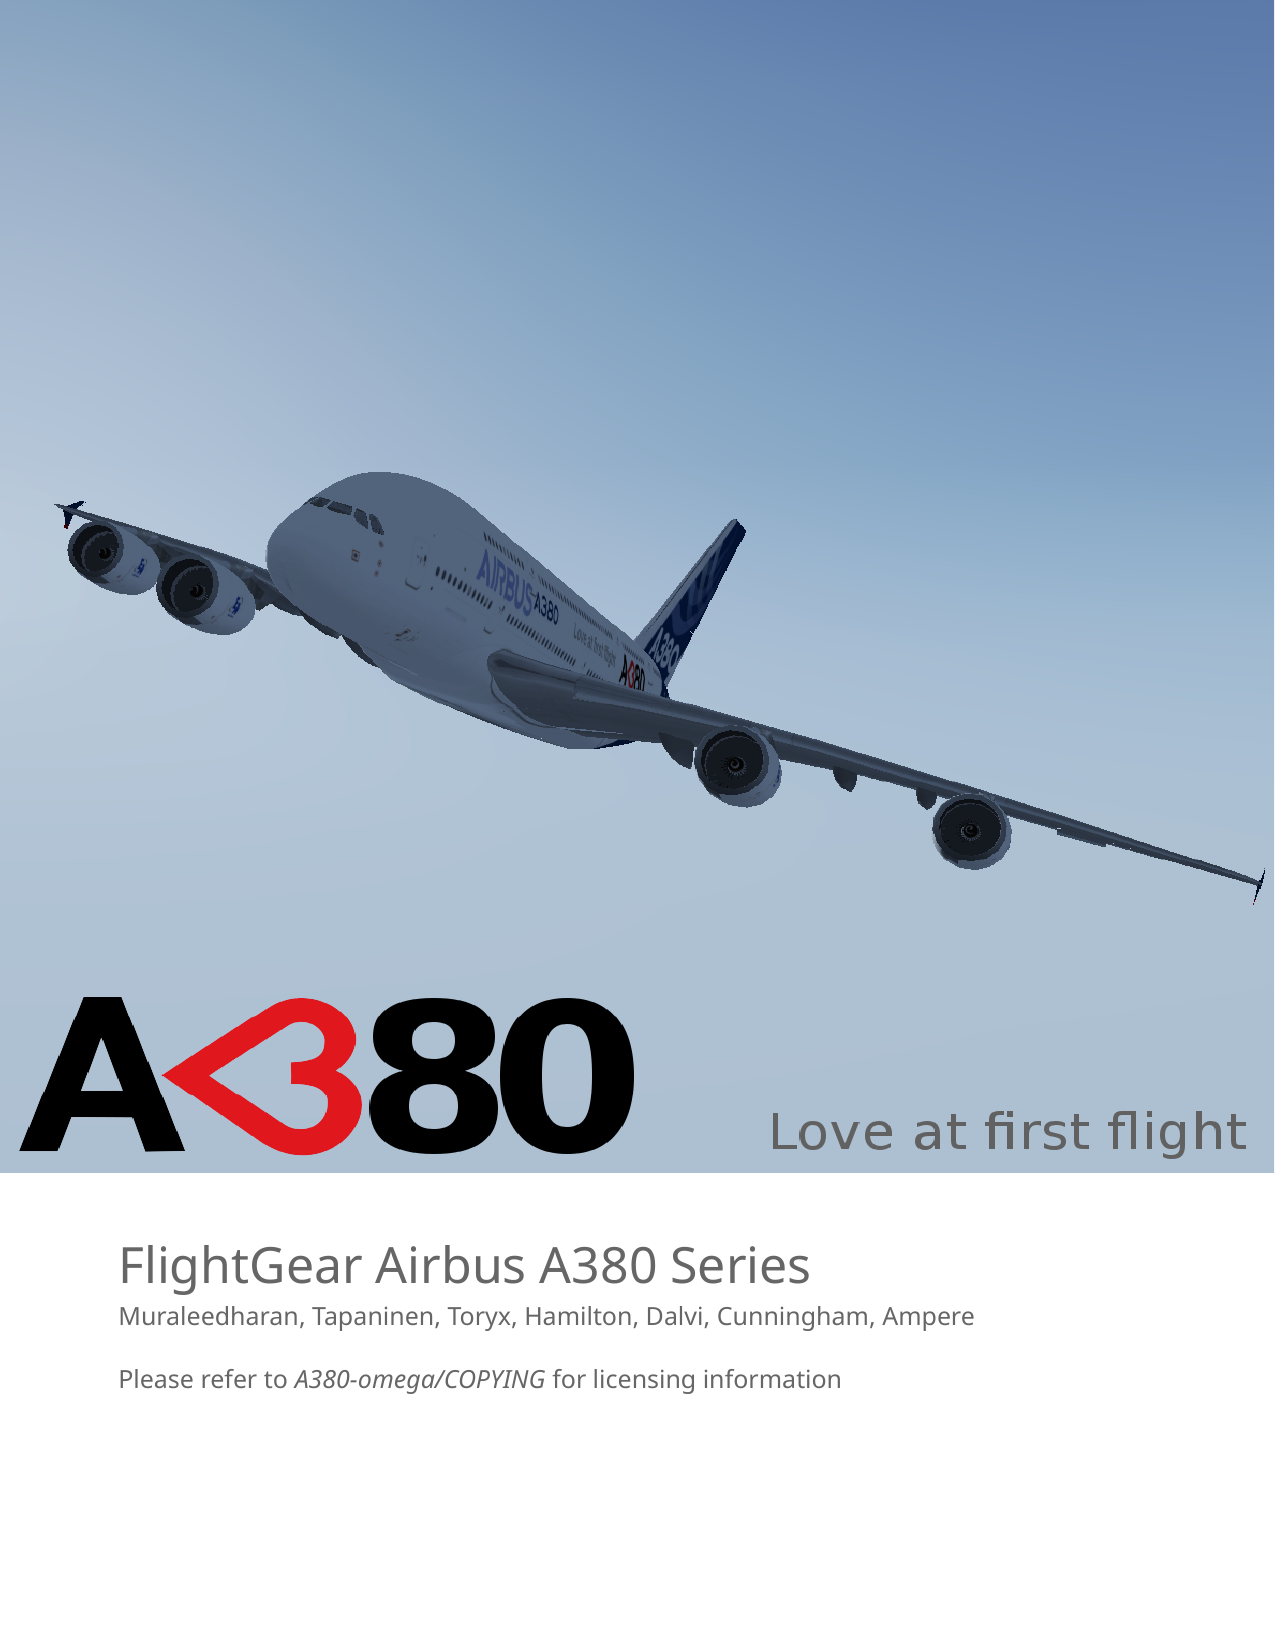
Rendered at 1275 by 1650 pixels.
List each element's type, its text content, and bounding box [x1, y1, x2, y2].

text FlightGear Airbus A380 Series [118, 1230, 1121, 1298]
picture [0, 0, 1275, 1173]
text Muraleedharan, Tapaninen, Toryx, Hamilton, Dalvi, Cunningham, Ampere [118, 1298, 1121, 1332]
text Please refer to A380-omega/COPYING for licensing information [118, 1361, 1121, 1395]
